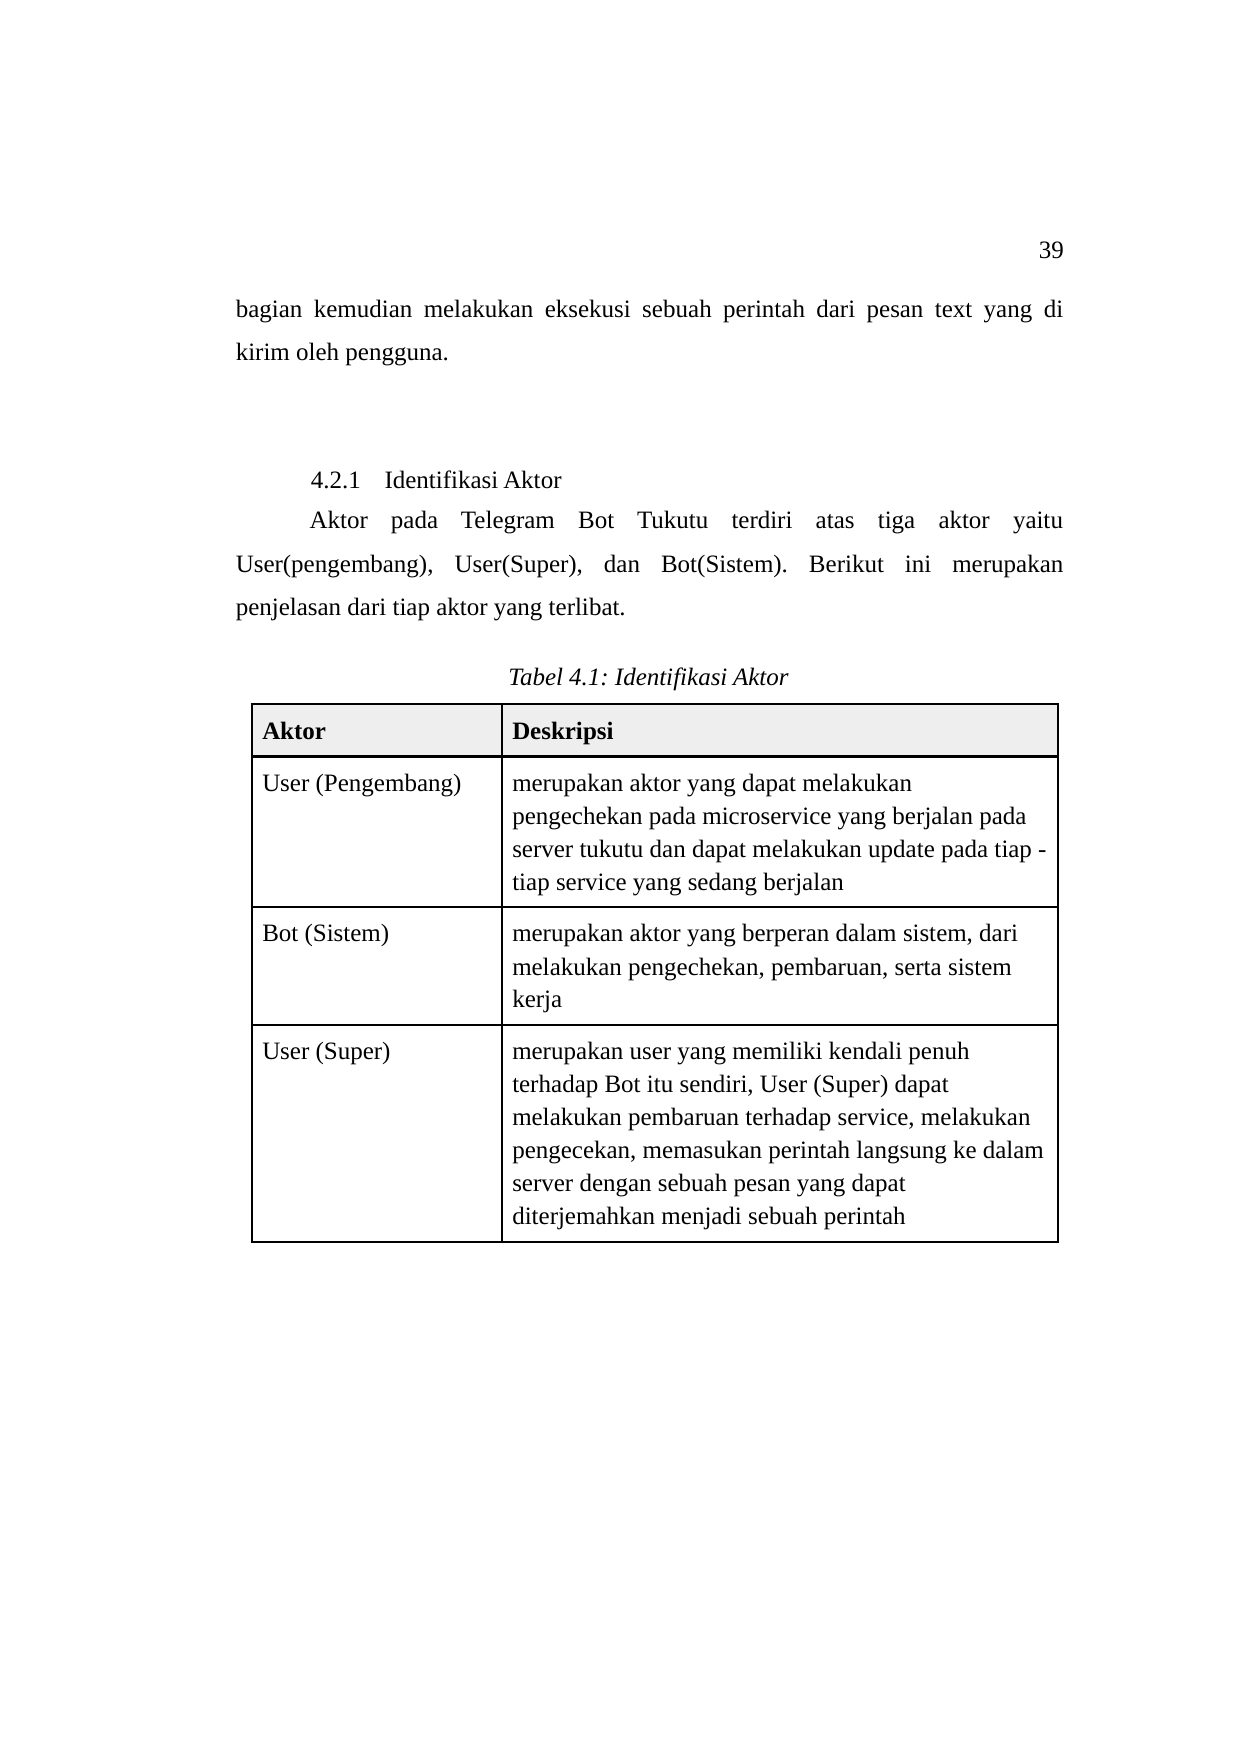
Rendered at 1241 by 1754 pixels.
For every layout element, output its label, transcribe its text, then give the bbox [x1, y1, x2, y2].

text Aktor pada Telegram Bot Tukutu terdiri atas tiga aktor yaitu User(pengembang), User(Super), dan Bot(Sistem). Berikut ini merupakan penjelasan dari tiap aktor yang terlibat. [236, 506, 1063, 621]
table_header Aktor [253, 705, 501, 755]
table_cell merupakan user yang memiliki kendali penuh terhadap Bot itu sendiri, User (Super) dapat melakukan pembaruan terhadap service, melakukan pengecekan, memasukan perintah langsung ke dalam server dengan sebuah pesan yang dapat diterjemahkan menjadi sebuah perintah [503, 1026, 1057, 1241]
text bagian kemudian melakukan eksekusi sebuah perintah dari pesan text yang di kirim oleh pengguna. [236, 294, 1063, 366]
text Tabel 4.1: Identifikasi Aktor [236, 662, 1063, 691]
table_cell merupakan aktor yang berperan dalam sistem, dari melakukan pengechekan, pembaruan, serta sistem kerja [503, 908, 1057, 1024]
table_header Deskripsi [503, 705, 1057, 755]
table_cell Bot (Sistem) [253, 908, 501, 1024]
subtitle Identifikasi Aktor [311, 465, 1063, 493]
table_cell merupakan aktor yang dapat melakukan pengechekan pada microservice yang berjalan pada server tukutu dan dapat melakukan update pada tiap - tiap service yang sedang berjalan [503, 758, 1057, 906]
table_cell User (Pengembang) [253, 758, 501, 906]
table_cell User (Super) [253, 1026, 501, 1241]
